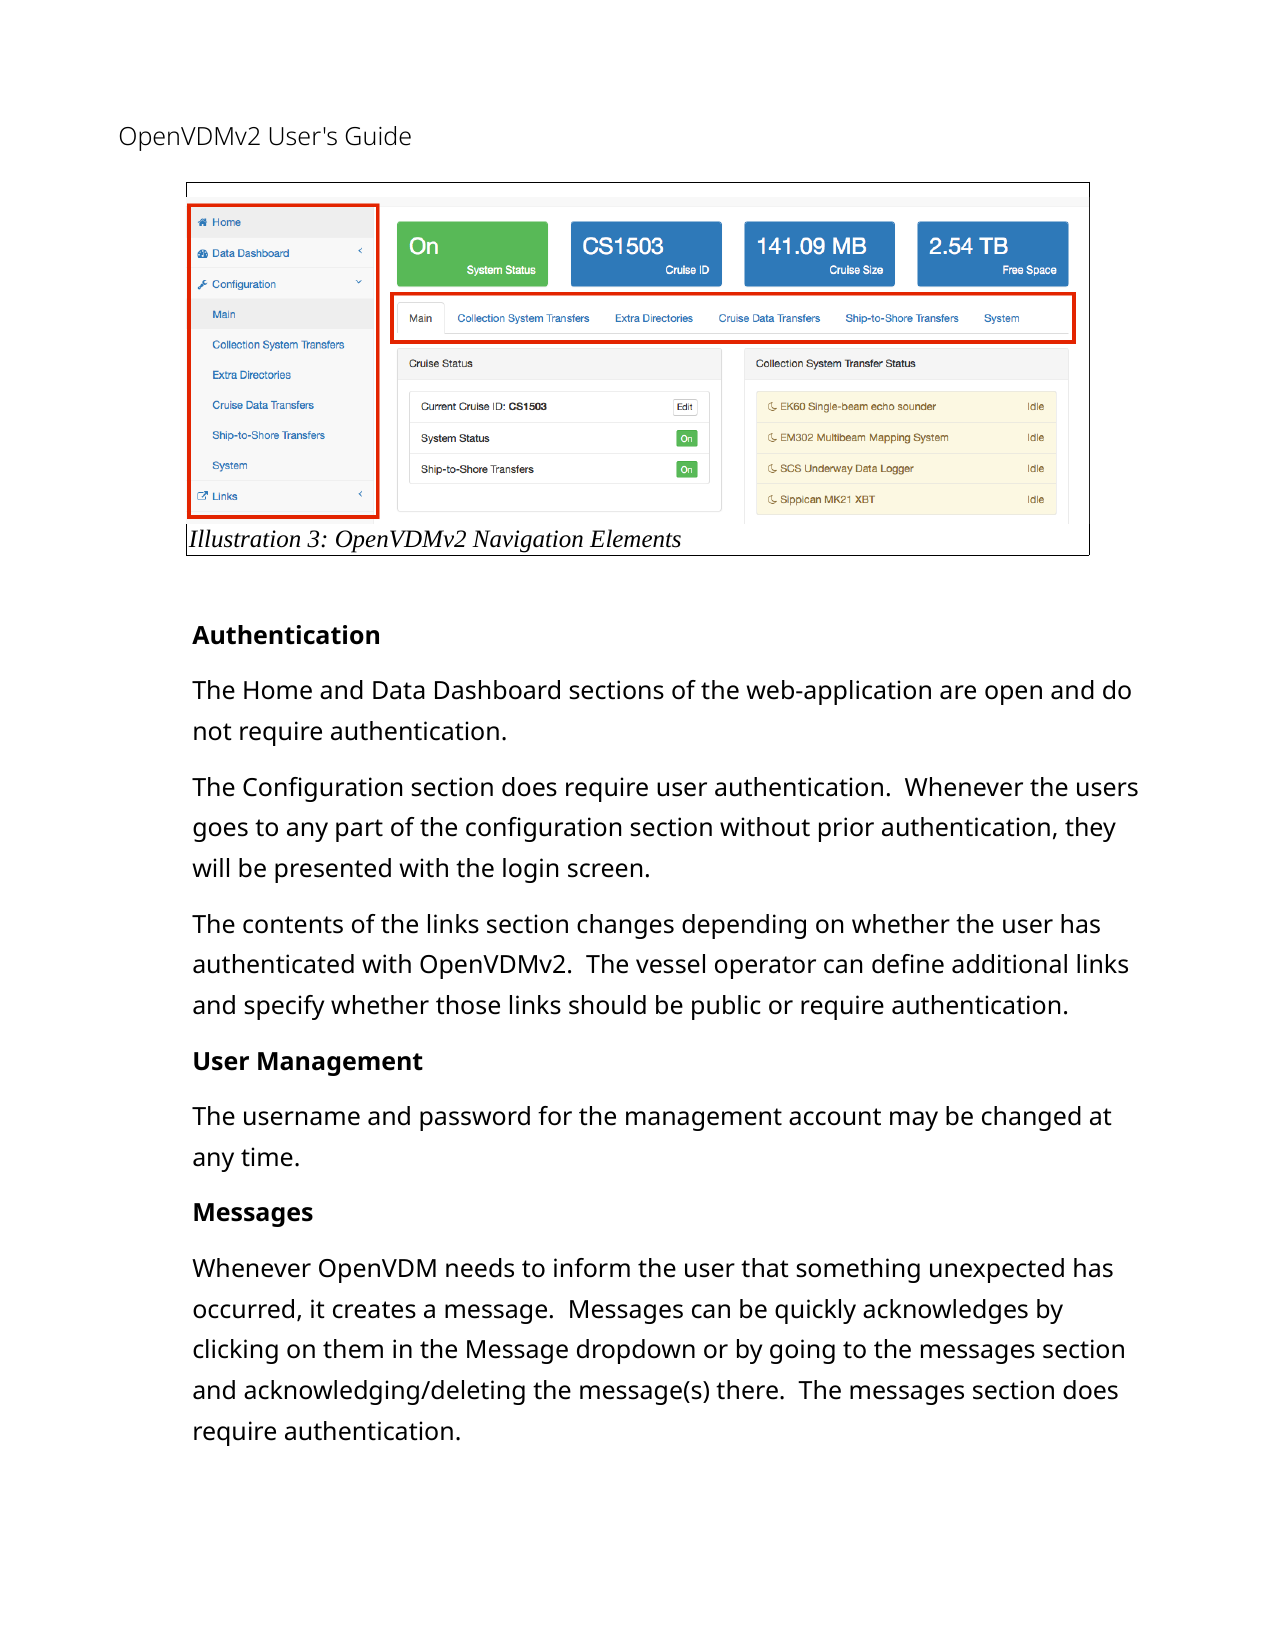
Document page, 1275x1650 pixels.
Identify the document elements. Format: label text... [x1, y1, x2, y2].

text User Management [192, 1043, 1157, 1077]
text Messages [192, 1195, 1157, 1229]
text The username and password for the management account may be changed at any time. [192, 1099, 1157, 1174]
text The Configuration section does require user authentication. Whenever the users goes to any part of the configuration section without prior authentication, they will be presented with the login screen. [192, 769, 1157, 885]
text Illustration 3: OpenVDMv2 Navigation Elements [189, 524, 1086, 552]
picture [185, 197, 1090, 524]
text Whenever OpenVDM needs to inform the user that something unexpected has occurred, it creates a message. Messages can be quickly acknowledges by clicking on them in the Message dropdown or by going to the messages section and acknowledging/deleting the message(s) there. The messages section does require authentication. [192, 1251, 1157, 1448]
text Authentication [192, 618, 1157, 652]
text The Home and Data Dashboard sections of the web-application are open and do not require authentication. [192, 673, 1157, 748]
text The contents of the links section changes depending on whether the user has authenticated with OpenVDMv2. The vessel operator can define additional links and specify whether those links should be public or require authentication. [192, 906, 1157, 1022]
